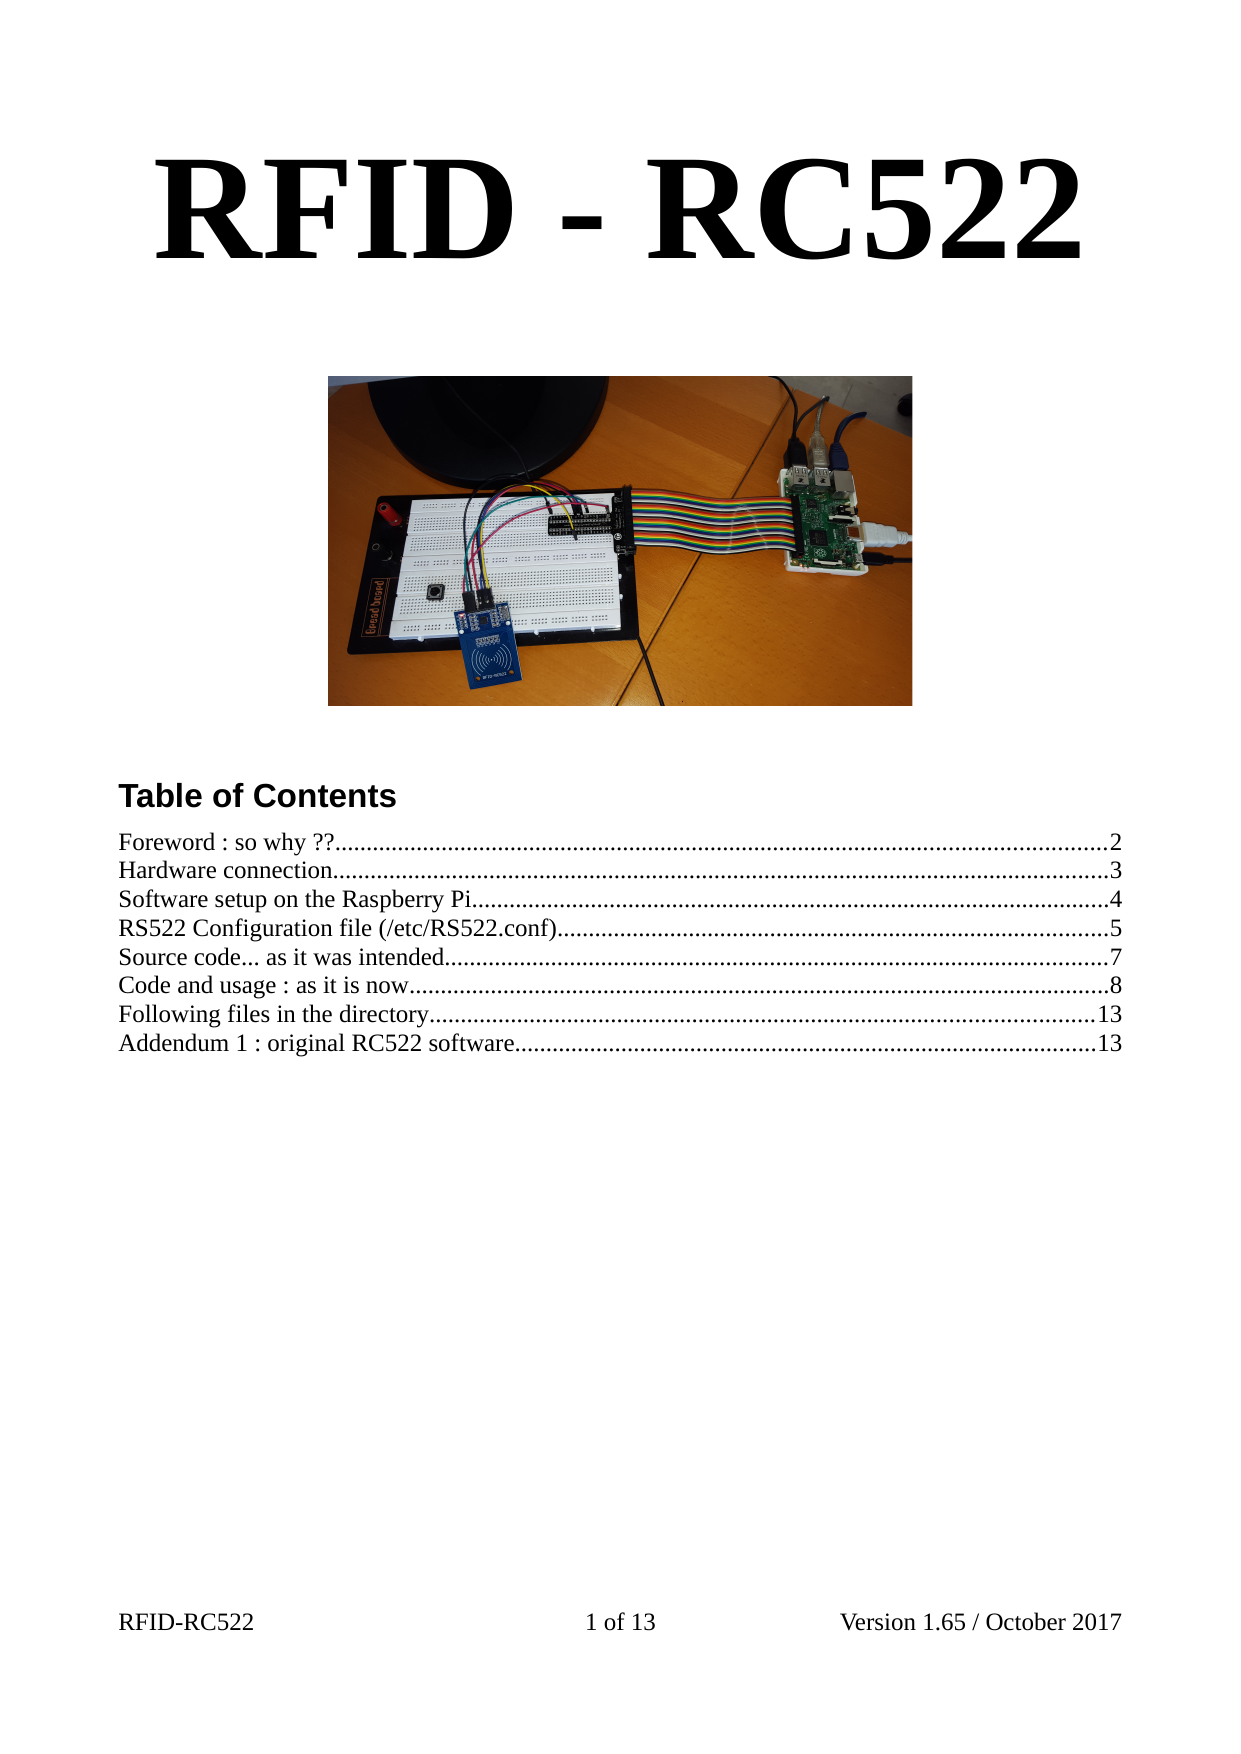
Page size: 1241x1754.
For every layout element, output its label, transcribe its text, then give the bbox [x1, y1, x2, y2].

text Following files in the directory 13 [118, 999, 1122, 1028]
picture [328, 376, 913, 706]
subtitle Table of Contents [118, 776, 1122, 814]
text RS522 Configuration file (/etc/RS522.conf) 5 [118, 913, 1122, 942]
text Code and usage : as it is now 8 [118, 970, 1122, 999]
text RFID - RC522 [118, 118, 1122, 291]
text Addendum 1 : original RC522 software 13 [118, 1028, 1122, 1057]
text Software setup on the Raspberry Pi. 4 [118, 884, 1122, 913]
text Hardware connection 3 [118, 855, 1122, 884]
text Foreword : so why ?? 2 [118, 827, 1122, 855]
text Source code... as it was intended..... 7 [118, 942, 1122, 970]
